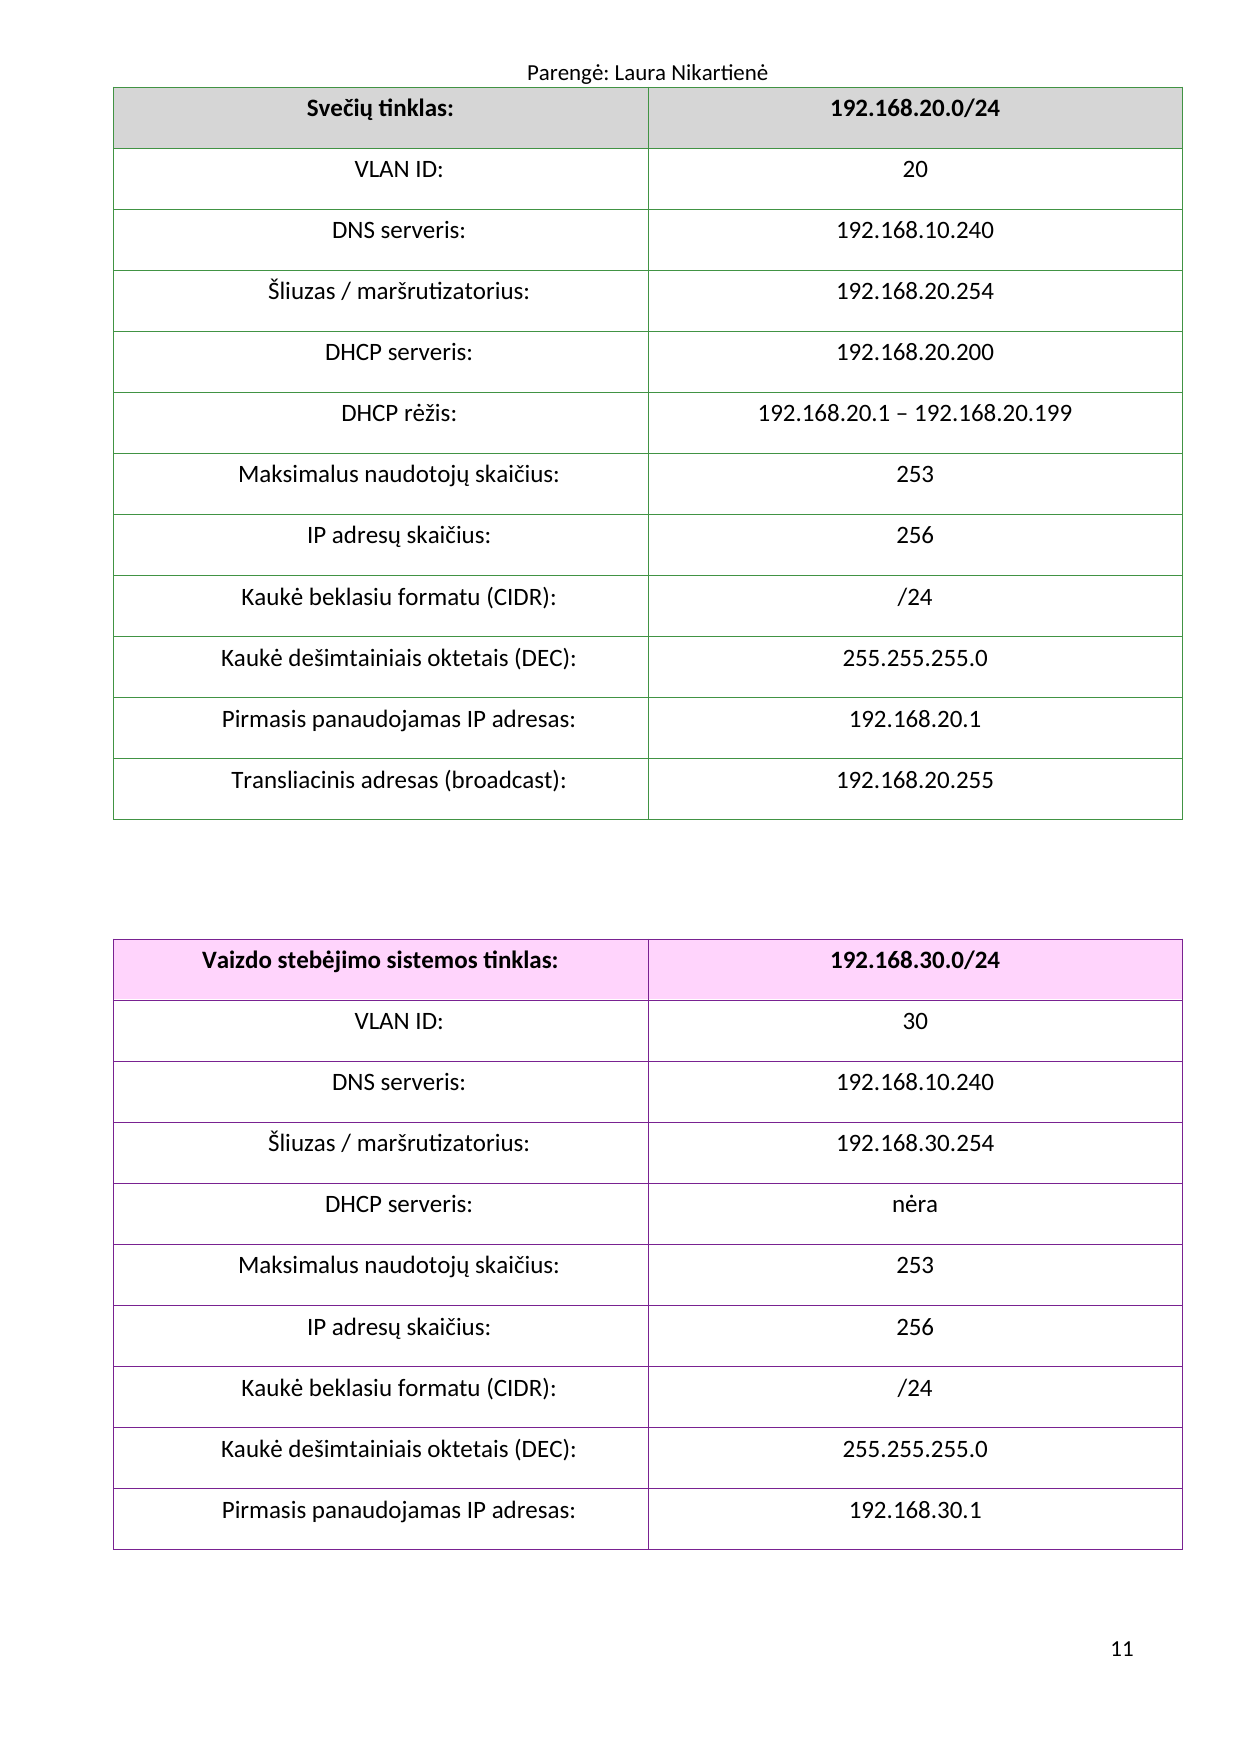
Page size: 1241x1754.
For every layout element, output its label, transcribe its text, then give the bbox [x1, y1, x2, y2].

table_cell 256 [649, 1306, 1182, 1366]
table_cell Kaukė dešimtainiais oktetais (DEC): [114, 637, 648, 697]
table_cell IP adresų skaičius: [114, 515, 648, 575]
table_cell DHCP serveris: [114, 1184, 648, 1244]
table_cell IP adresų skaičius: [114, 1306, 648, 1366]
table_cell Transliacinis adresas (broadcast): [114, 759, 648, 819]
table_cell DHCP serveris: [114, 332, 648, 392]
table_cell VLAN ID: [114, 1001, 648, 1061]
table_cell 256 [649, 515, 1182, 575]
table_header Vaizdo stebėjimo sistemos tinklas: [114, 940, 648, 999]
table_cell /24 [649, 1367, 1182, 1427]
table_cell 253 [649, 454, 1182, 514]
table_cell 255.255.255.0 [649, 637, 1182, 697]
table_cell 192.168.20.200 [649, 332, 1182, 392]
table_cell 20 [649, 149, 1182, 209]
table_cell Kaukė dešimtainiais oktetais (DEC): [114, 1428, 648, 1488]
table_cell 255.255.255.0 [649, 1428, 1182, 1488]
table_cell Šliuzas / maršrutizatorius: [114, 271, 648, 331]
table_cell Maksimalus naudotojų skaičius: [114, 454, 648, 514]
table_header 192.168.30.0/24 [649, 940, 1182, 999]
table_header Svečių tinklas: [114, 88, 648, 148]
table_cell 192.168.20.254 [649, 271, 1182, 331]
table_cell 253 [649, 1245, 1182, 1305]
table_cell Pirmasis panaudojamas IP adresas: [114, 698, 648, 758]
table_cell 192.168.20.255 [649, 759, 1182, 819]
table_cell Kaukė beklasiu formatu (CIDR): [114, 576, 648, 636]
table_cell 192.168.20.1 [649, 698, 1182, 758]
table_cell /24 [649, 576, 1182, 636]
table_cell Šliuzas / maršrutizatorius: [114, 1123, 648, 1183]
table_cell VLAN ID: [114, 149, 648, 209]
table_cell 192.168.20.1 – 192.168.20.199 [649, 393, 1182, 453]
table_cell DNS serveris: [114, 210, 648, 270]
table_cell 192.168.30.1 [649, 1489, 1182, 1549]
table_cell DHCP rėžis: [114, 393, 648, 453]
table_cell nėra [649, 1184, 1182, 1244]
table_cell Kaukė beklasiu formatu (CIDR): [114, 1367, 648, 1427]
table_cell 192.168.10.240 [649, 210, 1182, 270]
table_cell DNS serveris: [114, 1062, 648, 1122]
table_header 192.168.20.0/24 [649, 88, 1182, 148]
table_cell 192.168.30.254 [649, 1123, 1182, 1183]
table_cell Pirmasis panaudojamas IP adresas: [114, 1489, 648, 1549]
table_cell 30 [649, 1001, 1182, 1061]
table_cell 192.168.10.240 [649, 1062, 1182, 1122]
table_cell Maksimalus naudotojų skaičius: [114, 1245, 648, 1305]
